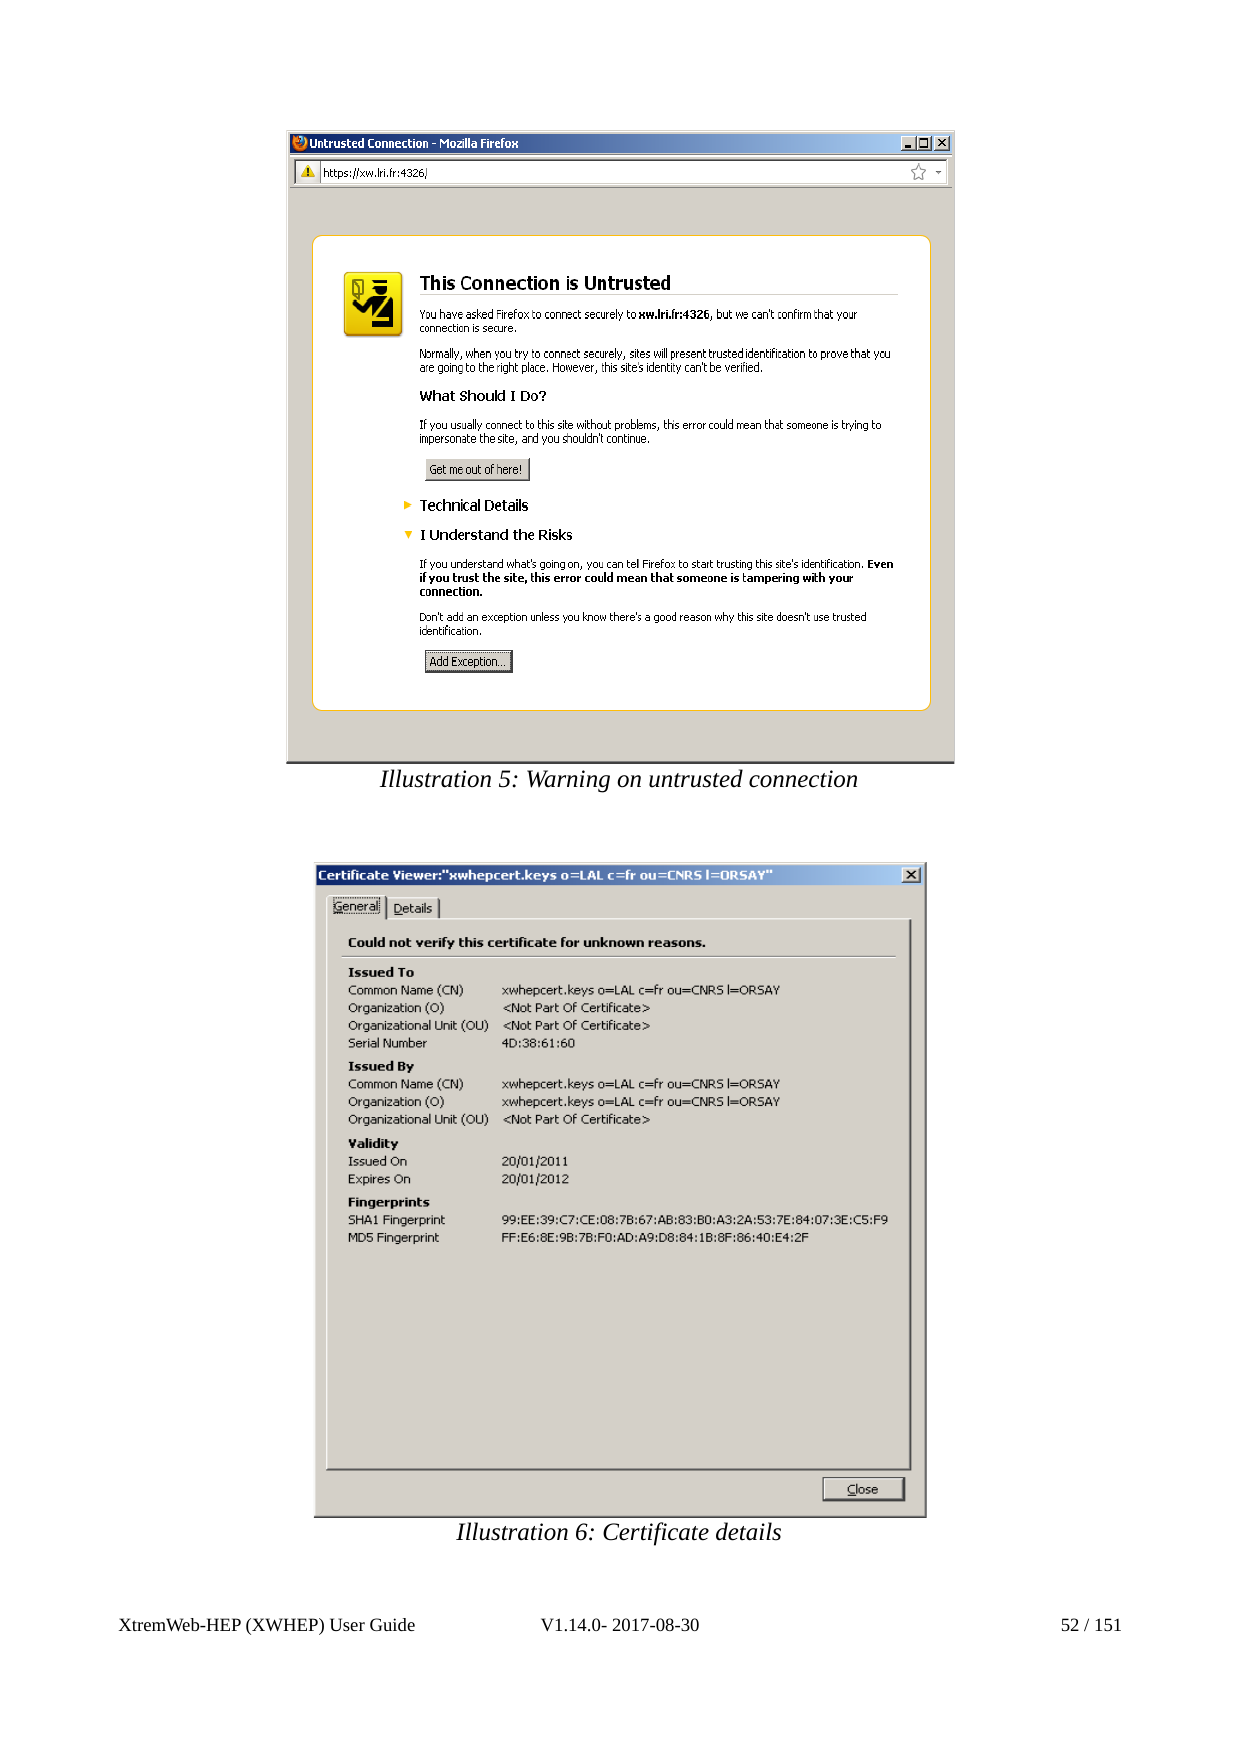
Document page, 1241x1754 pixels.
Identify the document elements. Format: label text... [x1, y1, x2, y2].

picture [313, 862, 927, 1518]
text Illustration 5: Warning on untrusted connection [286, 764, 954, 792]
picture [286, 130, 955, 764]
text Illustration 6: Certificate details [314, 1518, 927, 1546]
